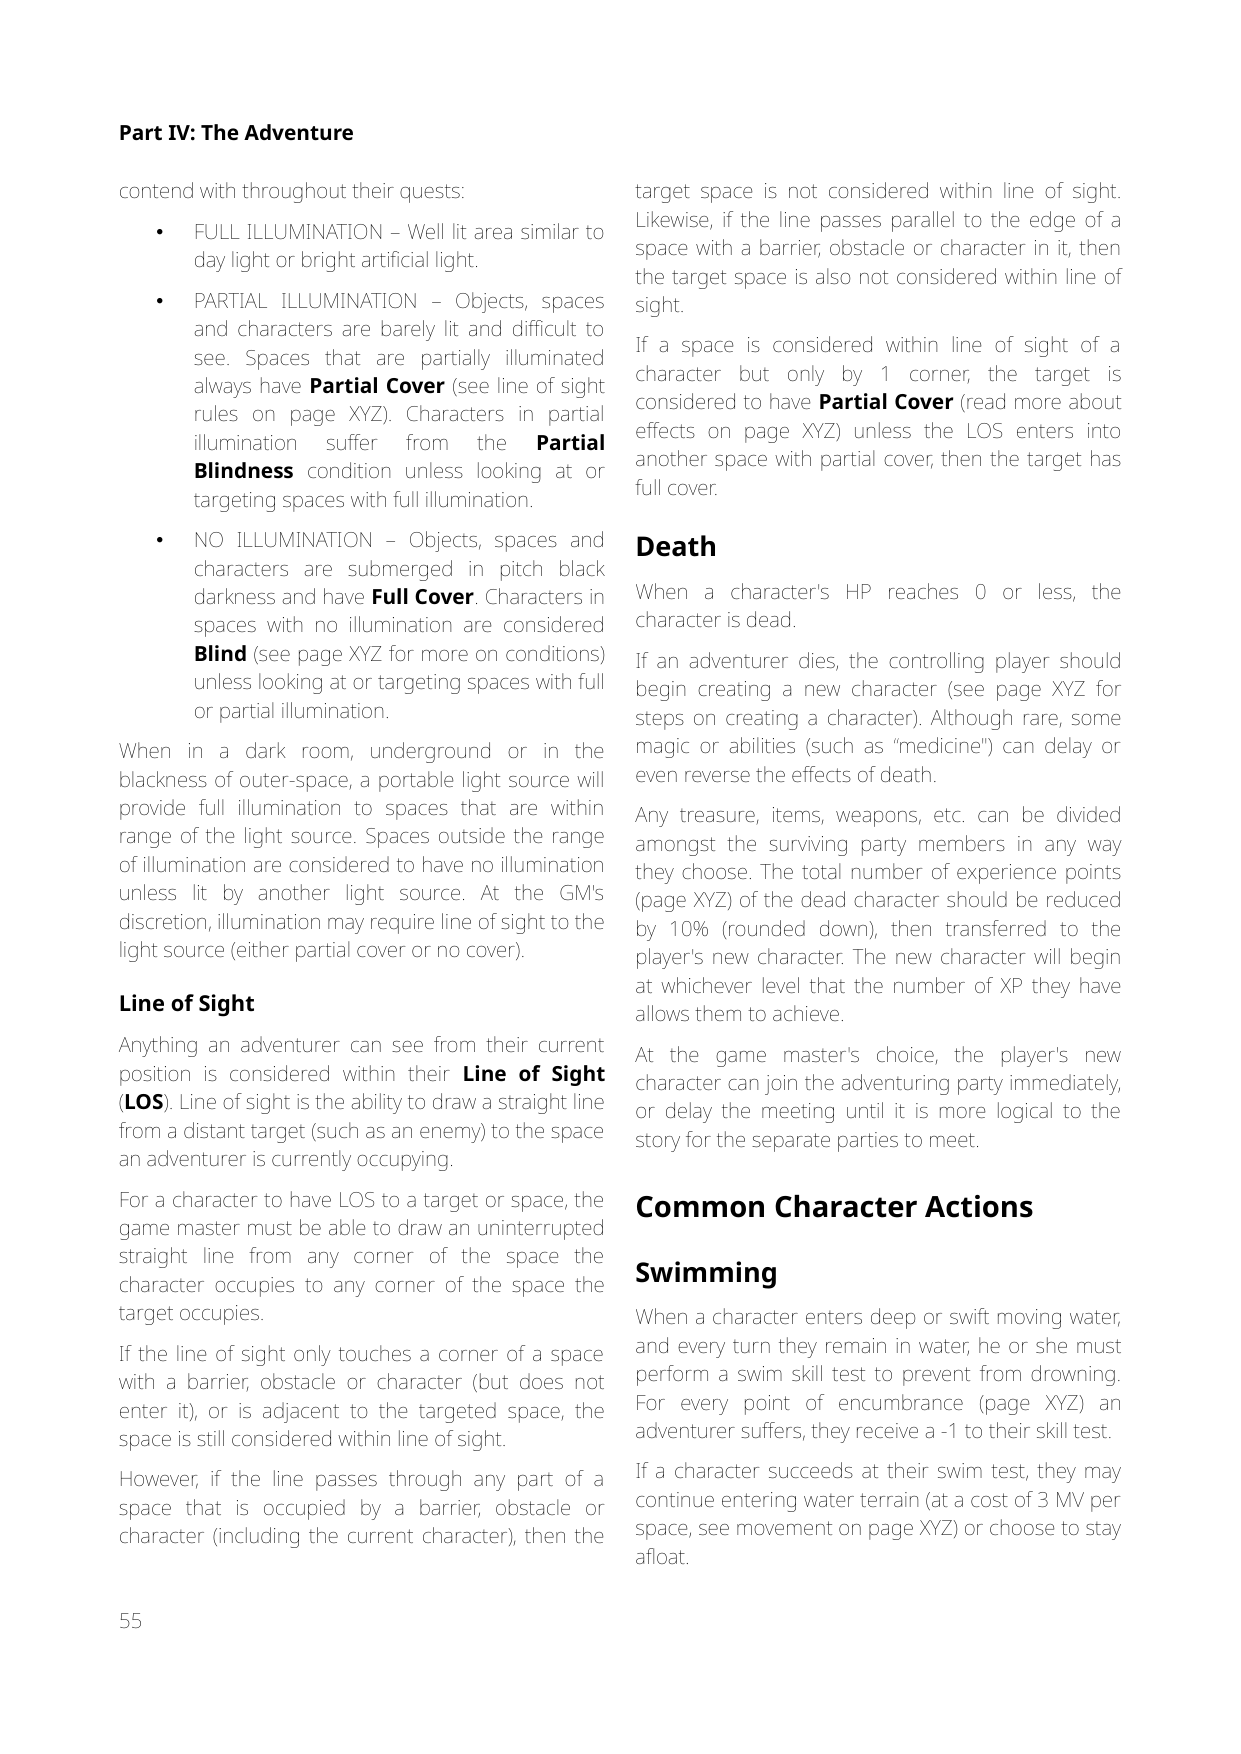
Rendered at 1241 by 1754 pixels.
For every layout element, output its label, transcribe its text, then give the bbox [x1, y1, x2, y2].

subtitle Line of Sight [118, 988, 605, 1018]
text When a character enters deep or swift moving water, and every turn they remain in water, he or she must perform a swim skill test to prevent from drowning. For every point of encumbrance (page XYZ) an adventurer suffers, they receive a -1 to their skill test. [635, 1302, 1122, 1444]
text Anything an adventurer can see from their current position is considered within their Line of Sight (LOS). Line of sight is the ability to draw a straight line from a distant target (such as an enemy) to the space an adventurer is currently occupying. [118, 1031, 605, 1173]
list FULL ILLUMINATION – Well lit area similar to day light or bright artificial light. [156, 217, 605, 274]
text At the game master's choice, the player's new character can join the adventuring party immediately, or delay the meeting until it is more logical to the story for the separate parties to meet. [635, 1040, 1122, 1153]
subtitle Death [635, 528, 1122, 565]
text However, if the line passes through any part of a space that is occupied by a barrier, obstacle or character (including the current character), then the [118, 1464, 605, 1550]
text If an adventurer dies, the controlling player should begin creating a new character (see page XYZ for steps on creating a character). Although rare, some magic or abilities (such as “medicine") can delay or even reverse the effects of death. [635, 646, 1122, 788]
text For a character to have LOS to a target or space, the game master must be able to draw an uninterrupted straight line from any corner of the space the character occupies to any corner of the space the target occupies. [118, 1185, 605, 1327]
list PARTIAL ILLUMINATION – Objects, spaces and characters are barely lit and difficult to see. Spaces that are partially illuminated always have Partial Cover (see line of sight rules on page XYZ). Characters in partial illumination suffer from the Partial Blindness condition unless looking at or targeting spaces with full illumination. [156, 286, 605, 513]
text When a character's HP reaches 0 or less, the character is dead. [635, 577, 1122, 634]
text If the line of sight only touches a corner of a space with a barrier, obstacle or character (but does not enter it), or is adjacent to the targeted space, the space is still considered within line of sight. [118, 1339, 605, 1453]
subtitle Common Character Actions [635, 1186, 1122, 1226]
text If a character succeeds at their swim test, they may continue entering water terrain (at a cost of 3 MV per space, see movement on page XYZ) or choose to stay afloat. [635, 1457, 1122, 1570]
text target space is not considered within line of sight. Likewise, if the line passes parallel to the edge of a space with a barrier, obstacle or character in it, then the target space is also not considered within line of sight. [635, 176, 1122, 319]
subtitle Swimming [635, 1253, 1122, 1290]
text contend with throughout their quests: [118, 176, 605, 205]
text If a space is considered within line of sight of a character but only by 1 corner, the target is considered to have Partial Cover (read more about effects on page XYZ) unless the LOS enters into another space with partial cover, then the target has full cover. [635, 331, 1122, 501]
text When in a dark room, underground or in the blackness of outer-space, a portable light source will provide full illumination to spaces that are within range of the light source. Spaces outside the range of illumination are considered to have no illumination unless lit by another light source. At the GM's discretion, illumination may require line of sight to the light source (either partial cover or no cover). [118, 736, 605, 964]
text Any treasure, items, weapons, etc. can be divided amongst the surviving party members in any way they choose. The total number of experience points (page XYZ) of the dead character should be reduced by 10% (rounded down), then transferred to the player's new character. The new character will begin at whichever level that the number of XP they have allows them to achieve. [635, 800, 1122, 1028]
list NO ILLUMINATION – Objects, spaces and characters are submerged in pitch black darkness and have Full Cover. Characters in spaces with no illumination are considered Blind (see page XYZ for more on conditions) unless looking at or targeting spaces with full or partial illumination. [156, 525, 605, 724]
